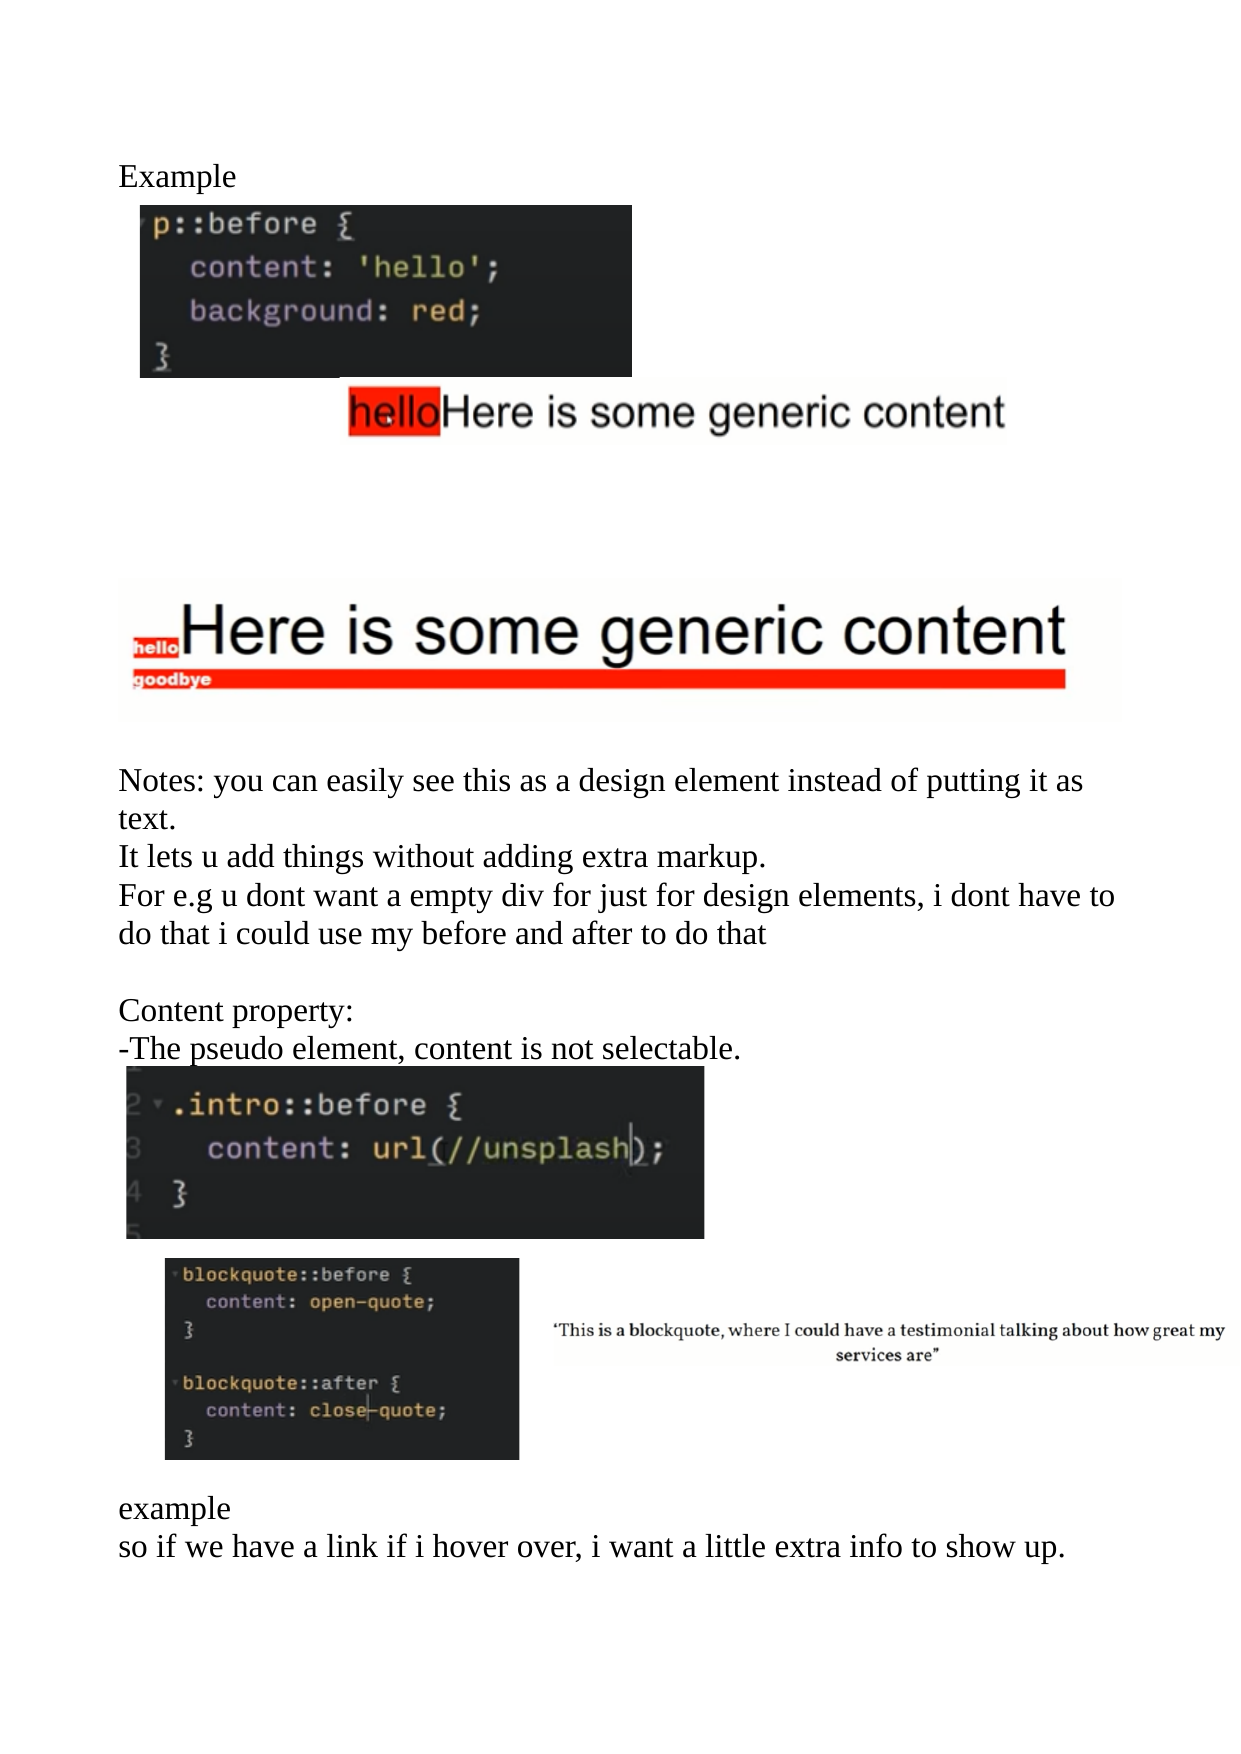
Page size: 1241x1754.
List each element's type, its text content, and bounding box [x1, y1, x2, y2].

picture [118, 578, 1123, 722]
text Example [118, 156, 1122, 195]
text For e.g u dont want a empty div for just for design elements, i dont have to do that i could use my before and after to do that [118, 875, 1122, 952]
picture [553, 1320, 1240, 1366]
picture [164, 1258, 520, 1460]
picture [139, 205, 1007, 445]
text -The pseudo element, content is not selectable. [118, 1028, 1122, 1067]
text Notes: you can easily see this as a design element instead of putting it as text. [118, 760, 1122, 837]
picture [126, 1066, 705, 1239]
text so if we have a link if i hover over, i want a little extra info to show up. [118, 1527, 1122, 1565]
text It lets u add things without adding extra markup. [118, 837, 1122, 875]
text Content property: [118, 990, 1122, 1028]
text example [118, 1488, 1122, 1527]
